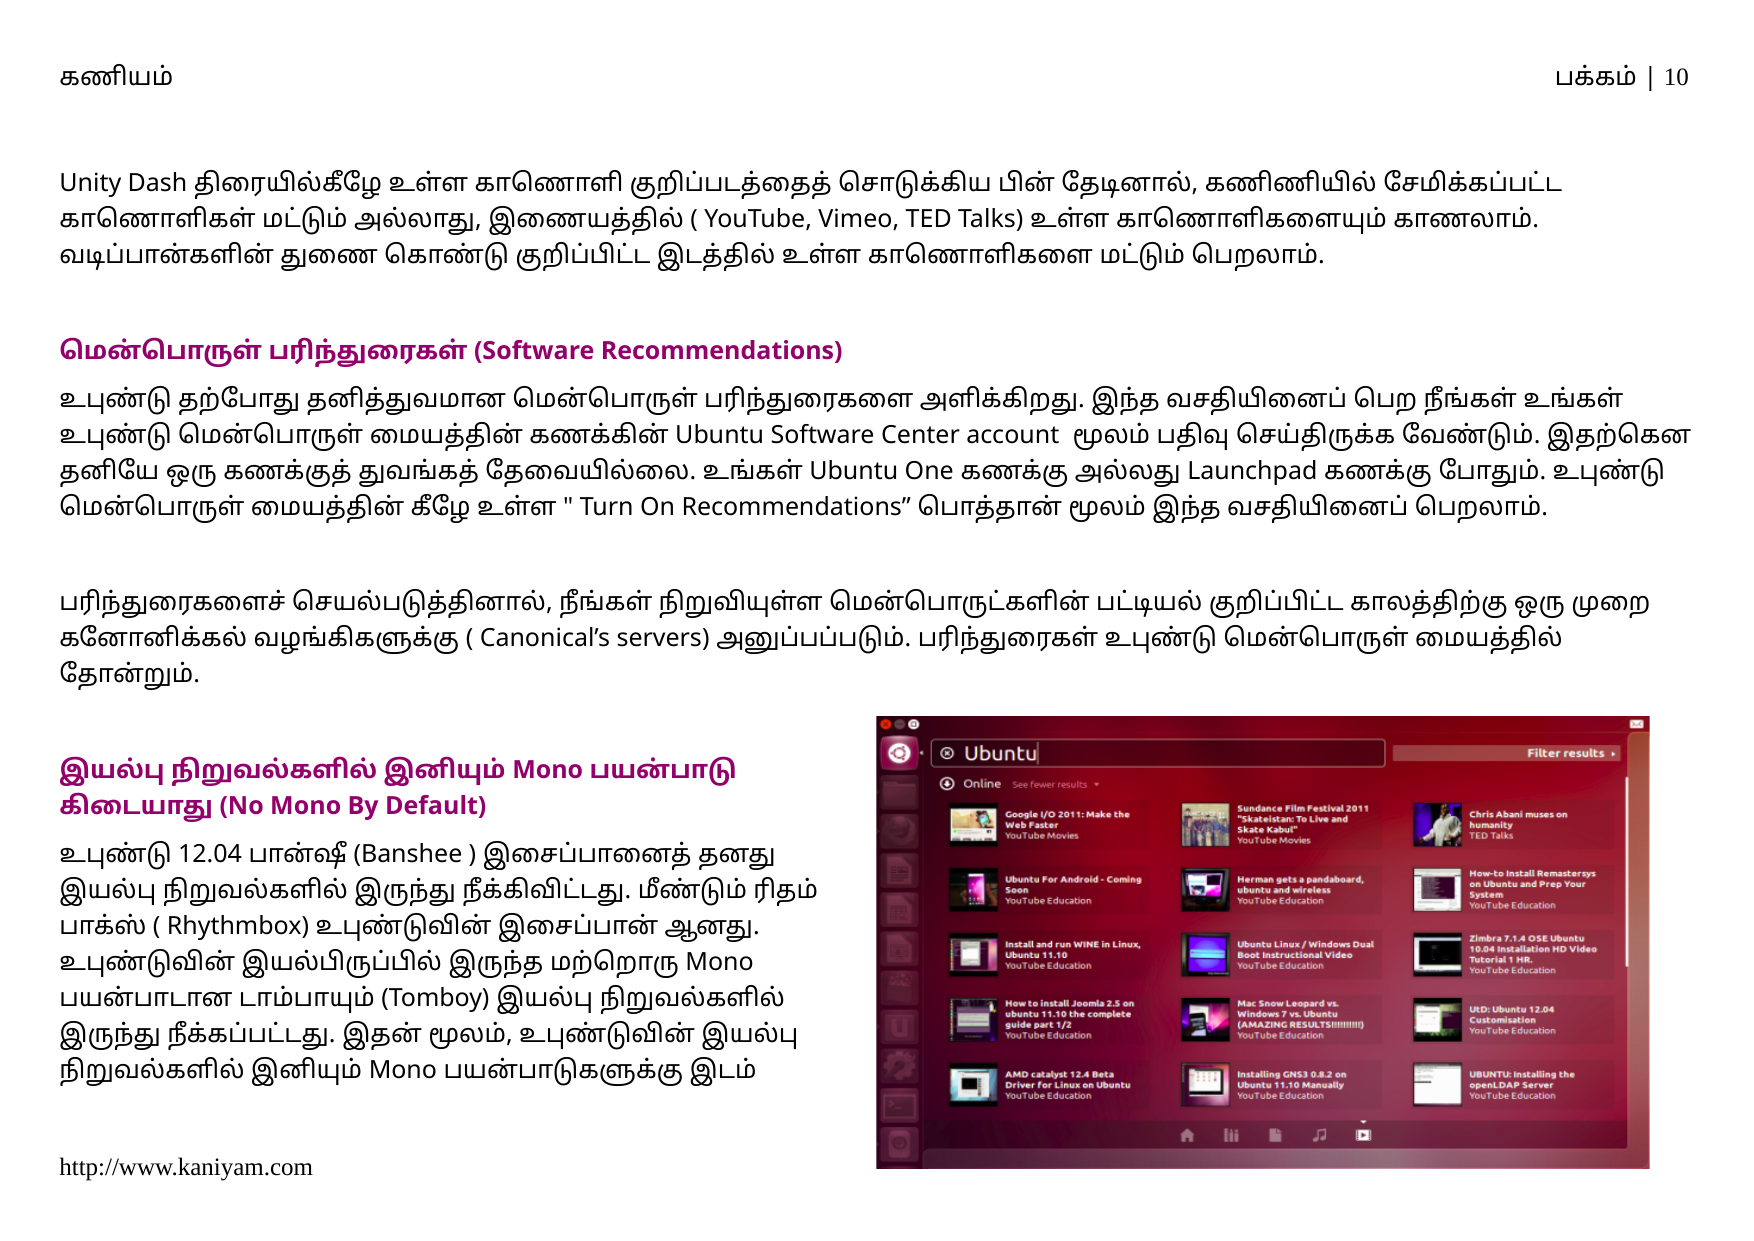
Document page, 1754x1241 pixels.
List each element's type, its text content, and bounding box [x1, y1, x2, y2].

text உபுண்டு 12.04 பான்ஷீ (Banshee ) இசைப்பானைத் தனது இயல்பு நிறுவல்களில் இருந்து நீக்கிவிட்டது. மீண்டும் ரிதம் பாக்ஸ் ( Rhythmbox) உபுண்டுவின் இசைப்பான் ஆனது. உபுண்டுவின் இயல்பிருப்பில் இருந்த மற்றொரு Mono பயன்பாடான டாம்பாயும் (Tomboy) இயல்பு நிறுவல்களில் இருந்து நீக்கப்பட்டது. இதன் மூலம், உபுண்டுவின் இயல்பு நிறுவல்களில் இனியும் Mono பயன்பாடுகளுக்கு இடம் [59, 836, 876, 1088]
text உபுண்டு தற்போது தனித்துவமான மென்பொருள் பரிந்துரைகளை அளிக்கிறது. இந்த வசதியினைப் பெற நீங்கள் உங்கள் உபுண்டு மென்பொருள் மையத்தின் கணக்கின் Ubuntu Software Center account மூலம் பதிவு செய்திருக்க வேண்டும். இதற்கென தனியே ஒரு கணக்குத் துவங்கத் தேவையில்லை. உங்கள் Ubuntu One கணக்கு அல்லது Launchpad கணக்கு போதும். உபுண்டு மென்பொருள் மையத்தின் கீழே உள்ள " Turn On Recommendations” பொத்தான் மூலம் இந்த வசதியினைப் பெறலாம். [59, 381, 1695, 525]
text மென்பொருள் பரிந்துரைகள் (Software Recommendations) [59, 332, 1695, 368]
text [1650, 836, 1695, 1088]
text [1650, 751, 1695, 823]
picture [876, 716, 1650, 1169]
text இயல்பு நிறுவல்களில் இனியும் Mono பயன்பாடு கிடையாது (No Mono By Default) [59, 751, 876, 823]
text பரிந்துரைகளைச் செயல்படுத்தினால், நீங்கள் நிறுவியுள்ள மென்பொருட்களின் பட்டியல் குறிப்பிட்ட காலத்திற்கு ஒரு முறை கனோனிக்கல் வழங்கிகளுக்கு ( Canonical’s servers) அனுப்பப்படும். பரிந்துரைகள் உபுண்டு மென்பொருள் மையத்தில் தோன்றும். [59, 584, 1695, 692]
text Unity Dash திரையில்கீழே உள்ள காணொளி குறிப்படத்தைத் சொடுக்கிய பின் தேடினால், கணிணியில் சேமிக்கப்பட்ட காணொளிகள் மட்டும் அல்லாது, இணையத்தில் ( YouTube, Vimeo, TED Talks) உள்ள காணொளிகளையும் காணலாம். வடிப்பான்களின் துணை கொண்டு குறிப்பிட்ட இடத்தில் உள்ள காணொளிகளை மட்டும் பெறலாம். [59, 165, 1695, 273]
